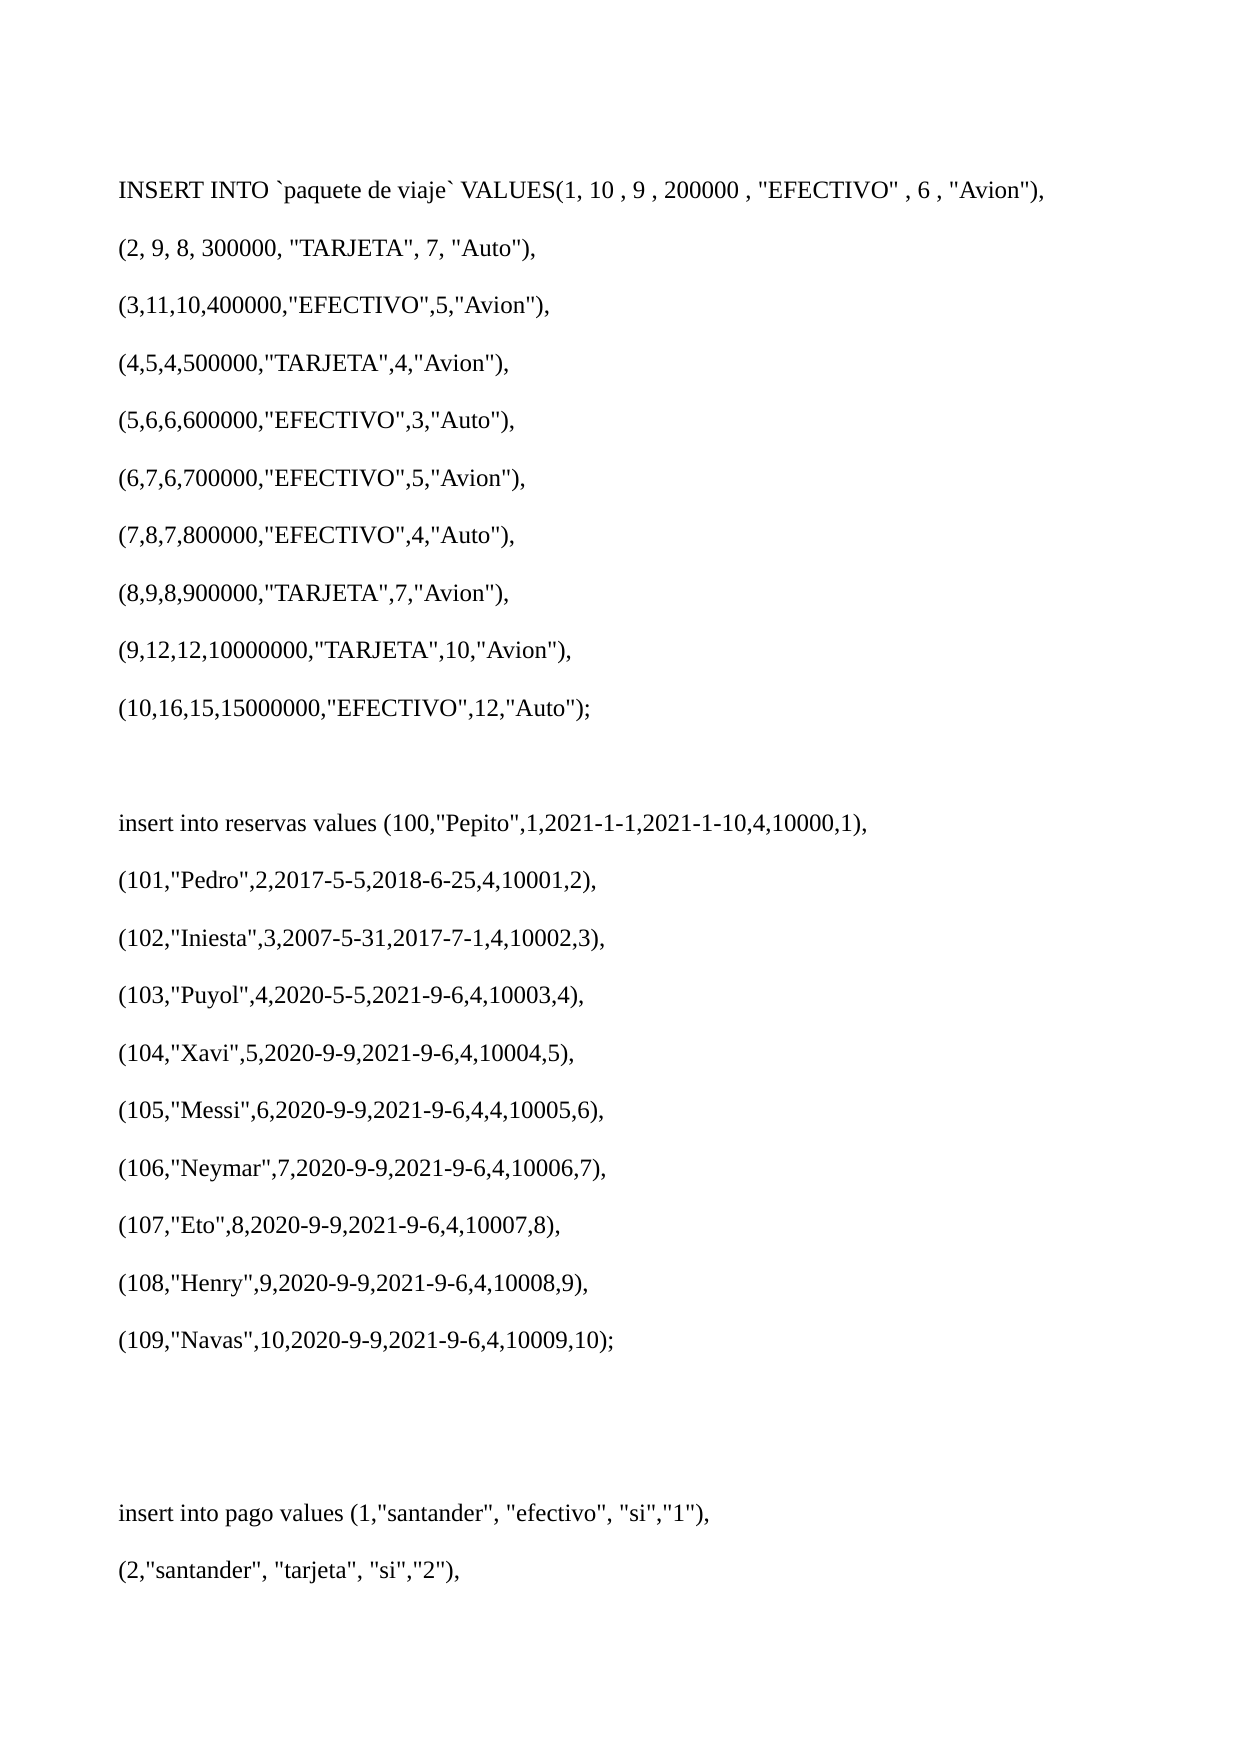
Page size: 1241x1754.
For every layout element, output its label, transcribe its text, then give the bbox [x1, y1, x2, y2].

text (6,7,6,700000,"EFECTIVO",5,"Avion"), [118, 463, 1122, 492]
text insert into reservas values (100,"Pepito",1,2021-1-1,2021-1-10,4,10000,1), [118, 808, 1122, 837]
text (3,11,10,400000,"EFECTIVO",5,"Avion"), [118, 291, 1122, 319]
text (4,5,4,500000,"TARJETA",4,"Avion"), [118, 348, 1122, 377]
text (10,16,15,15000000,"EFECTIVO",12,"Auto"); [118, 693, 1122, 722]
text (109,"Navas",10,2020-9-9,2021-9-6,4,10009,10); [118, 1326, 1122, 1354]
text (7,8,7,800000,"EFECTIVO",4,"Auto"), [118, 521, 1122, 549]
text (2, 9, 8, 300000, "TARJETA", 7, "Auto"), [118, 233, 1122, 262]
text (101,"Pedro",2,2017-5-5,2018-6-25,4,10001,2), [118, 866, 1122, 894]
text insert into pago values (1,"santander", "efectivo", "si","1"), [118, 1498, 1122, 1527]
text (108,"Henry",9,2020-9-9,2021-9-6,4,10008,9), [118, 1268, 1122, 1297]
text (102,"Iniesta",3,2007-5-31,2017-7-1,4,10002,3), [118, 923, 1122, 952]
text (5,6,6,600000,"EFECTIVO",3,"Auto"), [118, 406, 1122, 434]
text (9,12,12,10000000,"TARJETA",10,"Avion"), [118, 636, 1122, 664]
text (107,"Eto",8,2020-9-9,2021-9-6,4,10007,8), [118, 1211, 1122, 1239]
text (104,"Xavi",5,2020-9-9,2021-9-6,4,10004,5), [118, 1038, 1122, 1067]
text (8,9,8,900000,"TARJETA",7,"Avion"), [118, 578, 1122, 607]
text (105,"Messi",6,2020-9-9,2021-9-6,4,4,10005,6), [118, 1096, 1122, 1124]
text (103,"Puyol",4,2020-5-5,2021-9-6,4,10003,4), [118, 981, 1122, 1009]
text INSERT INTO `paquete de viaje` VALUES(1, 10 , 9 , 200000 , "EFECTIVO" , 6 , "Avion"), [118, 176, 1122, 204]
text (2,"santander", "tarjeta", "si","2"), [118, 1556, 1122, 1584]
text (106,"Neymar",7,2020-9-9,2021-9-6,4,10006,7), [118, 1153, 1122, 1182]
